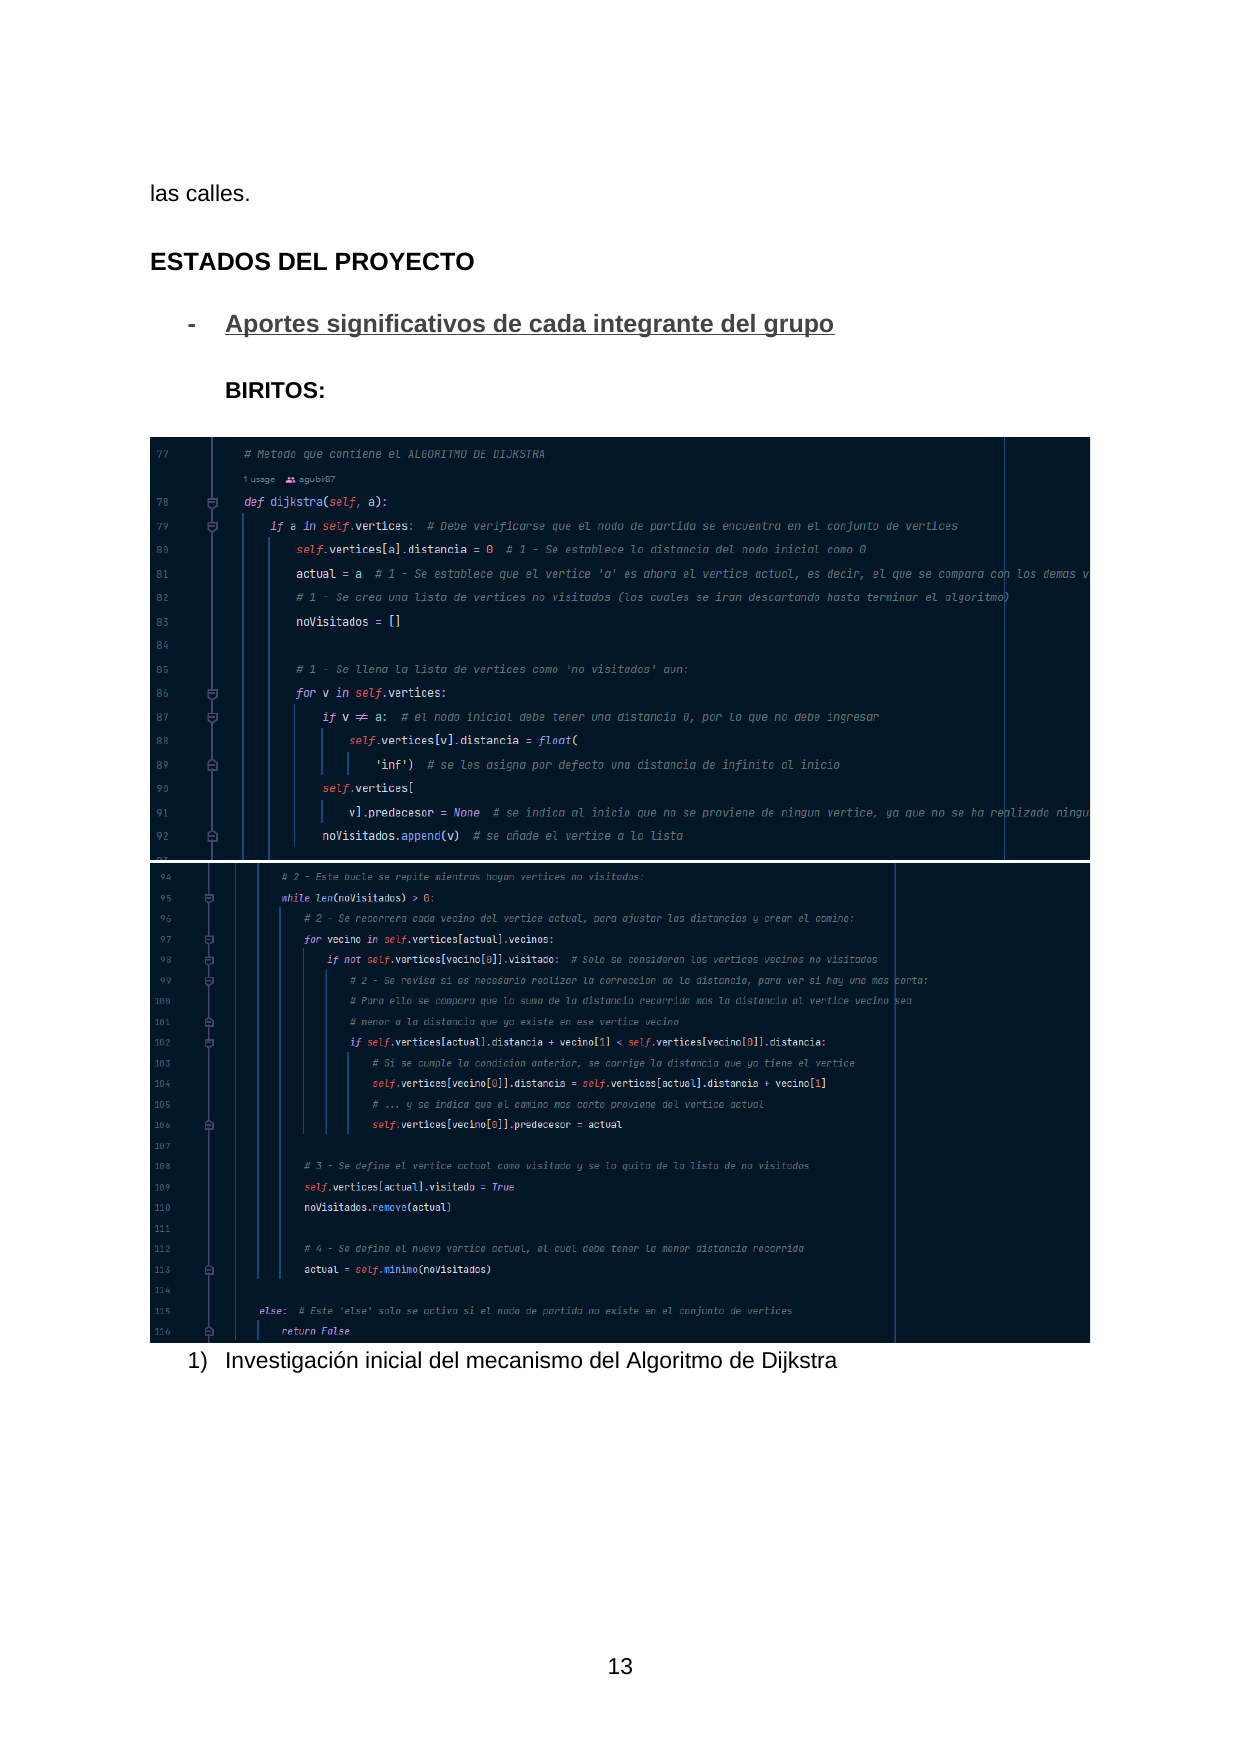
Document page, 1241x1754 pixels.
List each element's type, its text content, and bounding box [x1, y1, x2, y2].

picture [150, 863, 1091, 1343]
subtitle Aportes significativos de cada integrante del grupo [187, 309, 1090, 338]
subtitle ESTADOS DEL PROYECTO [150, 247, 1090, 276]
list Investigación inicial del mecanismo del Algoritmo de Dijkstra [187, 1347, 1090, 1373]
text las calles. [150, 179, 1090, 206]
text BIRITOS: [150, 377, 1090, 403]
picture [150, 437, 1091, 860]
